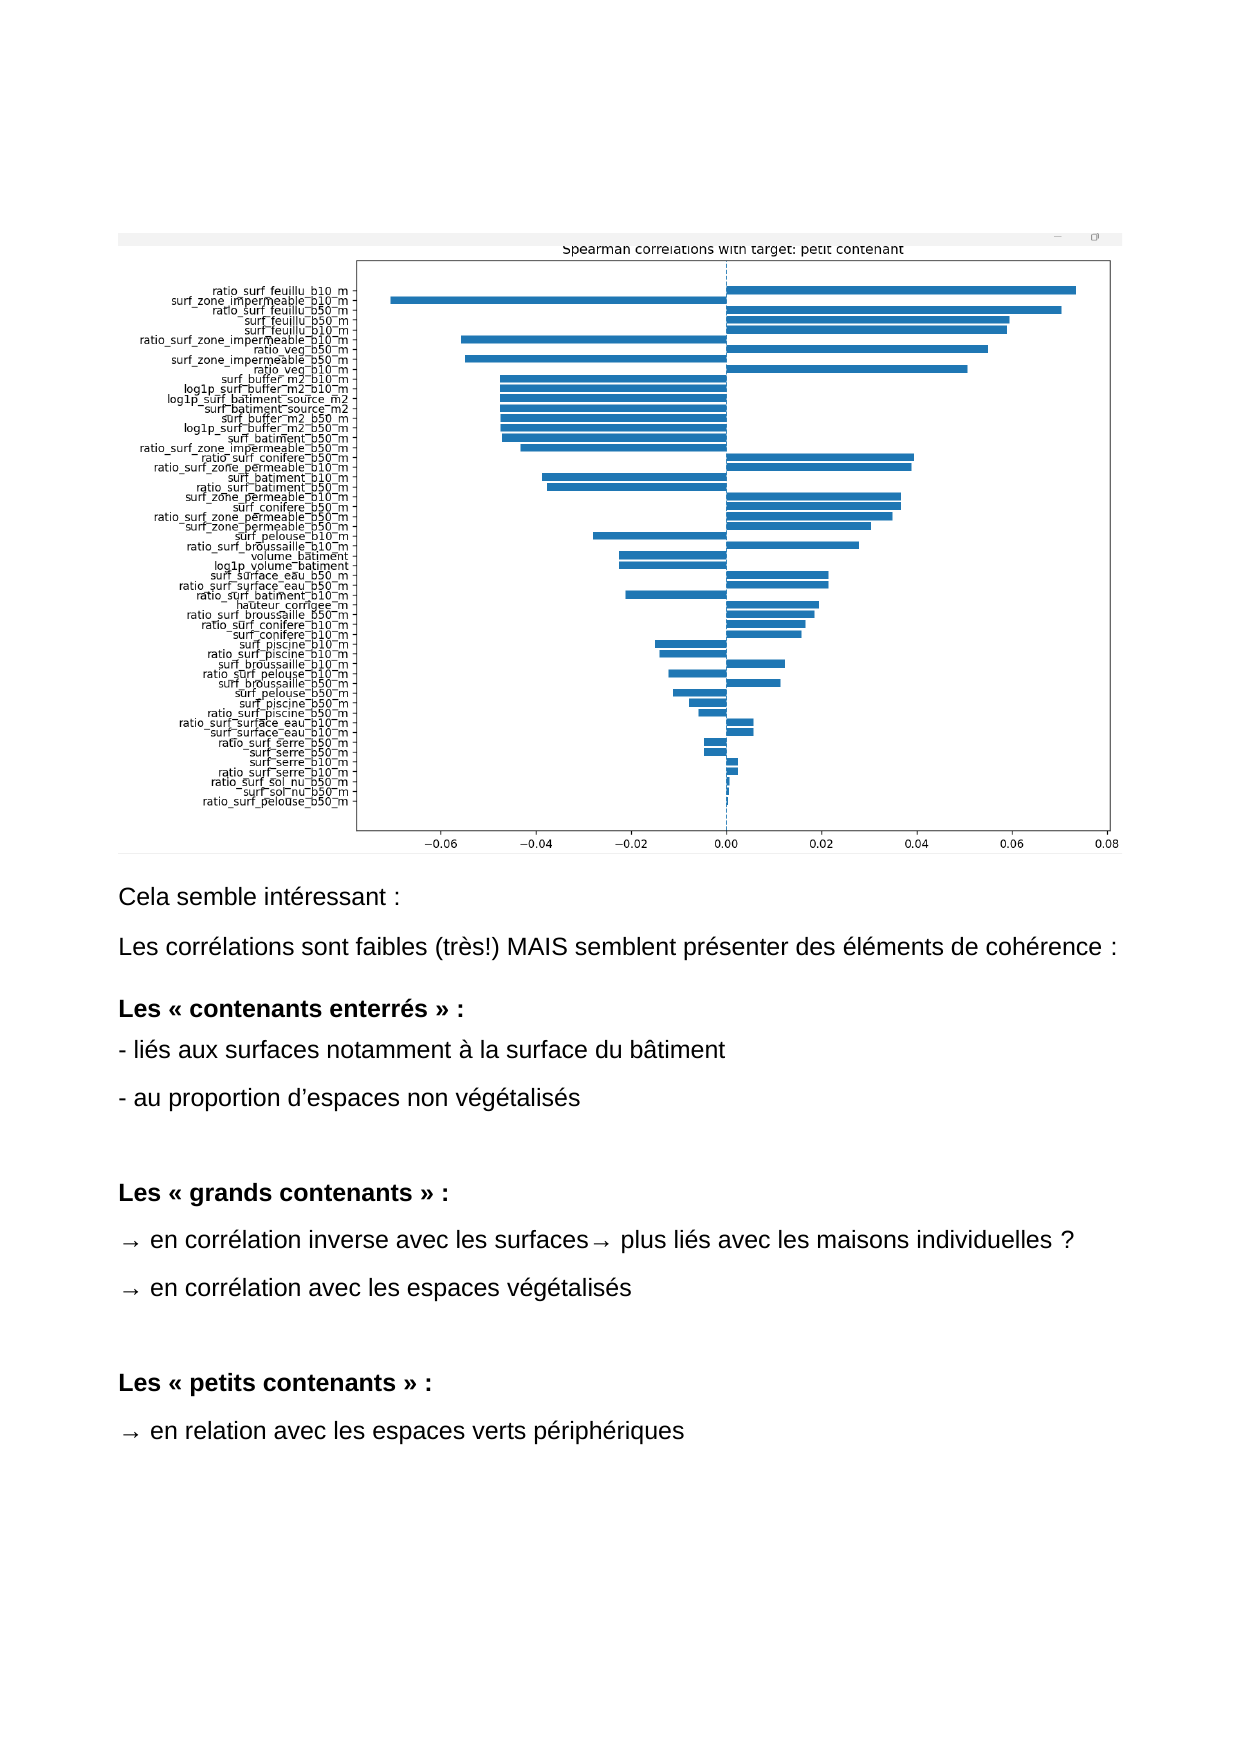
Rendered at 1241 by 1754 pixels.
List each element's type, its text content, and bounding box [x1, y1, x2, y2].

text → en corrélation inverse avec les surfaces→ plus liés avec les maisons individuelles ? [118, 1225, 1122, 1254]
text Les « petits contenants » : [118, 1368, 1122, 1397]
text → en relation avec les espaces verts périphériques [118, 1416, 1122, 1444]
subtitle Les « contenants enterrés » : [118, 994, 1122, 1022]
text - liés aux surfaces notamment à la surface du bâtiment [118, 1035, 1122, 1064]
picture [118, 233, 1123, 854]
text Les « grands contenants » : [118, 1178, 1122, 1207]
text → en corrélation avec les espaces végétalisés [118, 1273, 1122, 1302]
text - au proportion d’espaces non végétalisés [118, 1083, 1122, 1111]
text Cela semble intéressant : [118, 882, 1122, 911]
subtitle Les corrélations sont faibles (très!) MAIS semblent présenter des éléments de cohérence : [118, 932, 1122, 960]
